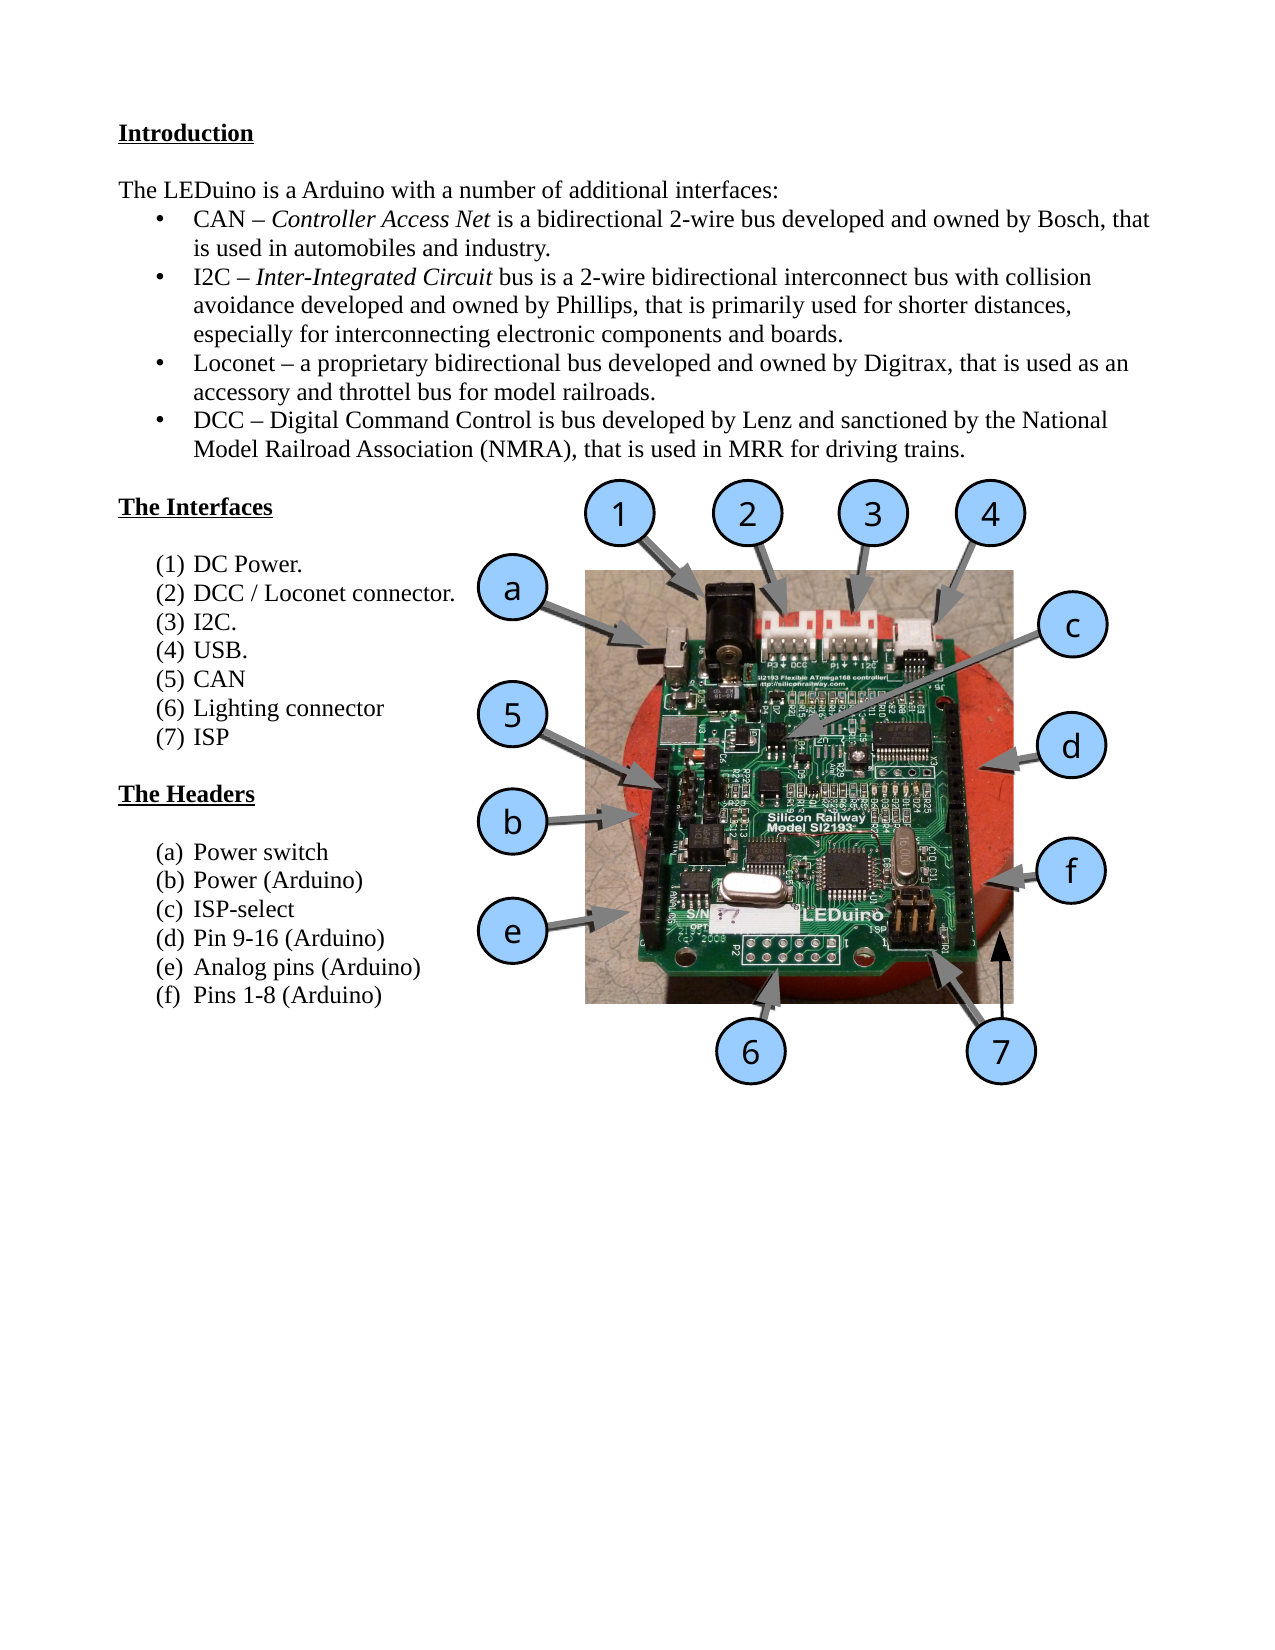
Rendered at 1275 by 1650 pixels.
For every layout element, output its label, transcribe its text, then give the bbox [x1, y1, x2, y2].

text [649, 492, 718, 521]
list DCC – Digital Command Control is bus developed by Lenz and sanctioned by the National Model Railroad Association (NMRA), that is used in MRR for driving trains. [156, 406, 1157, 463]
list CAN [156, 664, 587, 693]
list [1105, 607, 1157, 636]
list Power switch [156, 837, 587, 866]
list Analog pins (Arduino) [156, 952, 587, 981]
list [768, 1001, 974, 1038]
list [1082, 837, 1157, 866]
list [1011, 636, 1157, 664]
list DCC / Loconet connector. [156, 578, 482, 607]
list [1011, 894, 1157, 923]
list [1011, 952, 1157, 981]
picture [764, 570, 770, 583]
text [1020, 492, 1157, 521]
list [1011, 578, 1157, 607]
list [1099, 866, 1157, 894]
list [546, 722, 587, 747]
text [1011, 779, 1157, 837]
list Lighting connector [156, 693, 483, 722]
list I2C – Inter-Integrated Circuit bus is a 2-wire bidirectional interconnect bus with collision avoidance developed and owned by Phillips, that is primarily used for shorter distances, especially for interconnecting electronic components and boards. [156, 262, 1157, 348]
list [766, 549, 859, 570]
list [1011, 837, 1060, 866]
list Power (Arduino) [156, 866, 587, 894]
list I2C. [156, 607, 587, 636]
list USB. [156, 636, 587, 664]
list [1011, 607, 1041, 636]
picture [716, 570, 895, 785]
list [542, 927, 587, 952]
list [965, 549, 1157, 578]
list [542, 693, 587, 722]
list DC Power. [156, 549, 664, 578]
list Pins 1-8 (Arduino) [156, 981, 759, 1038]
list CAN – Controller Access Net is a bidirectional 2-wire bus developed and owned by Bosch, that is used in automobiles and industry. [156, 204, 1157, 262]
list [1011, 722, 1044, 751]
text The LEDuino is a Arduino with a number of additional interfaces: [118, 176, 1157, 204]
list [547, 578, 587, 607]
list [1011, 664, 1157, 693]
list [662, 549, 761, 572]
picture [760, 588, 782, 615]
list [1011, 693, 1157, 722]
text [903, 492, 961, 521]
picture [847, 579, 854, 611]
list Loconet – a proprietary bidirectional bus developed and owned by Digitrax, that is used as an accessory and throttel bus for model railroads. [156, 348, 1157, 406]
list [1011, 923, 1157, 952]
list ISP-select [156, 894, 587, 923]
text The Headers [118, 779, 587, 837]
list ISP [156, 722, 561, 751]
text [777, 492, 844, 521]
list [1099, 722, 1157, 751]
list [867, 549, 963, 572]
list [973, 1001, 1000, 1020]
list Pin 9-16 (Arduino) [156, 923, 483, 952]
list [1004, 981, 1157, 1038]
text The Interfaces [118, 492, 590, 521]
text Introduction [118, 118, 1157, 147]
